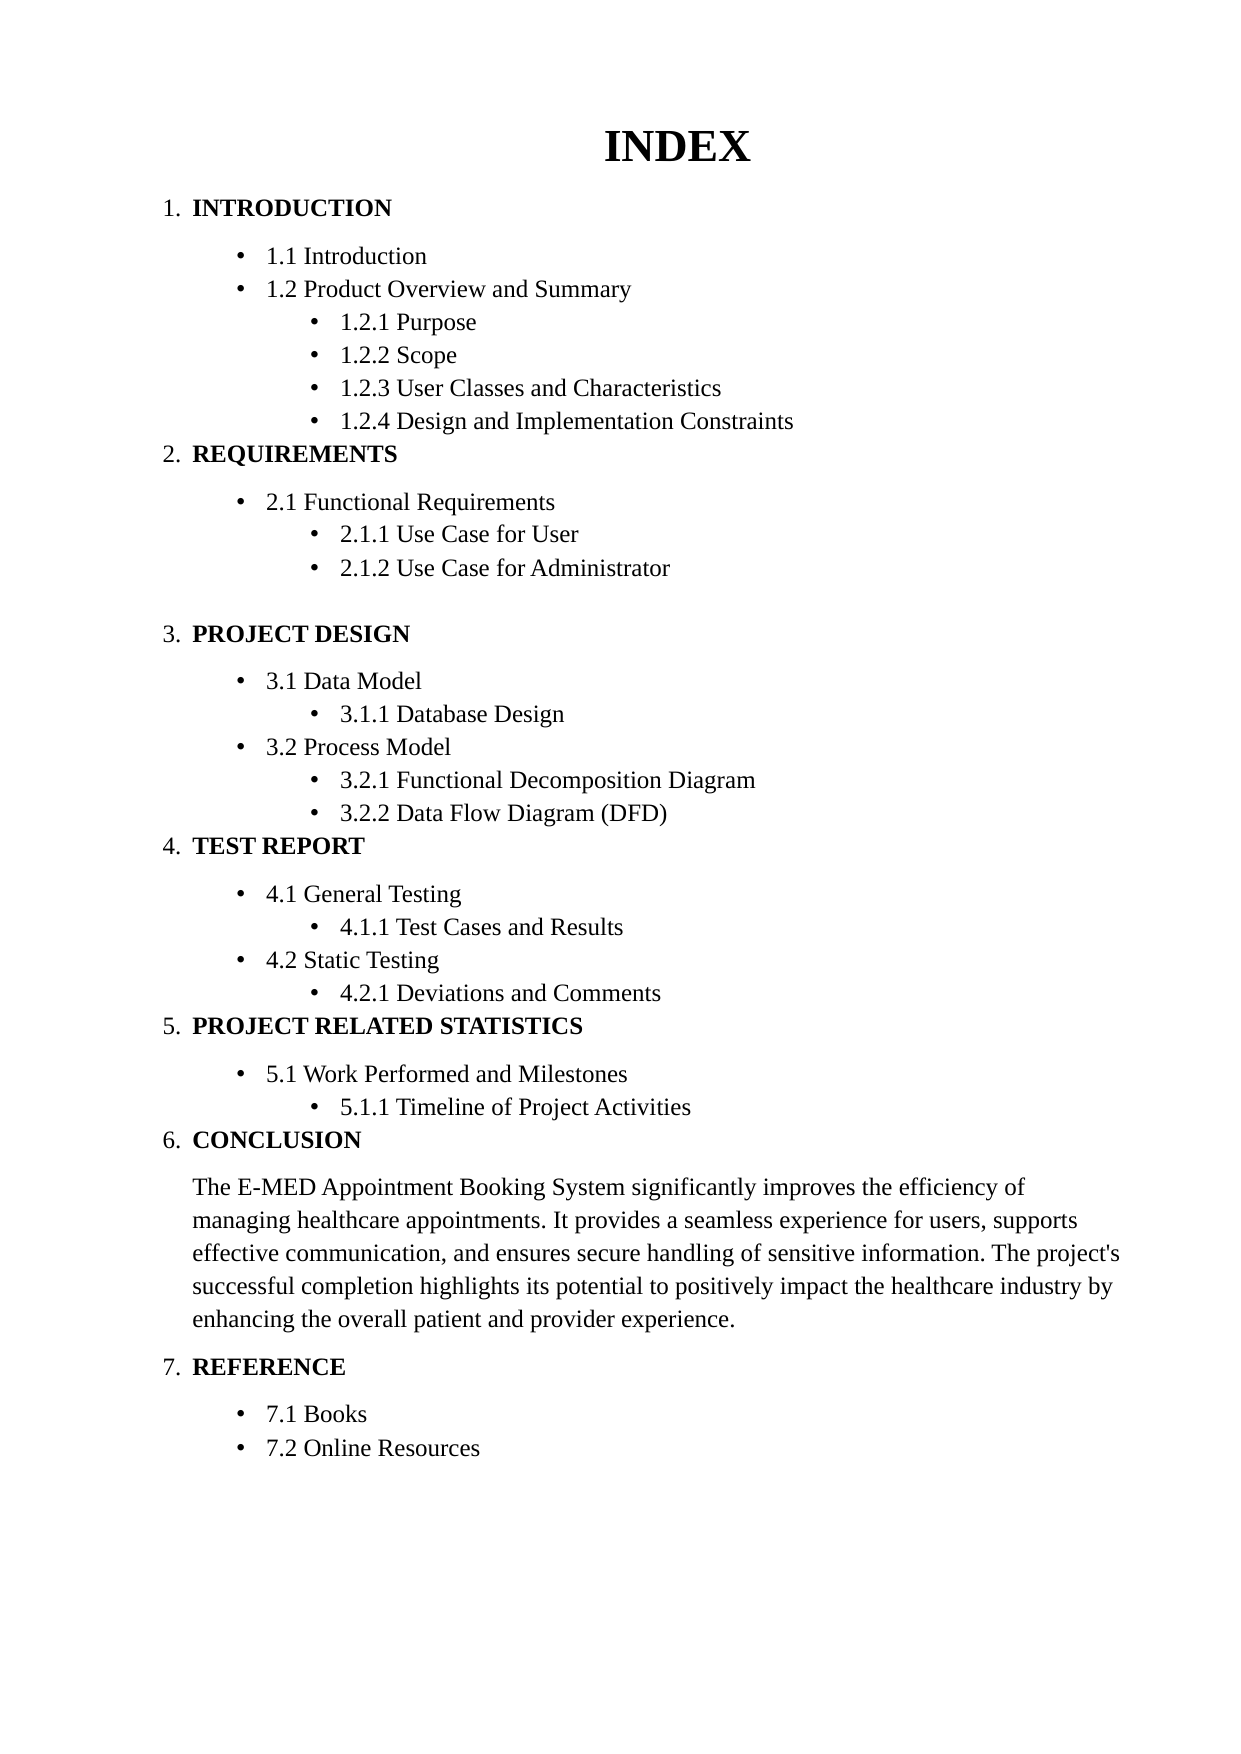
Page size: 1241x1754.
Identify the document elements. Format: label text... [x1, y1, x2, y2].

list 1.2.2 Scope [310, 340, 1122, 369]
list 4.1 General Testing [236, 879, 1122, 908]
list PROJECT DESIGN [162, 619, 1122, 647]
list 2.1.1 Use Case for User [310, 519, 1122, 548]
list REFERENCE [162, 1352, 1122, 1381]
list 3.2 Process Model [236, 732, 1122, 761]
list 4.2.1 Deviations and Comments [310, 978, 1122, 1007]
list TEST REPORT [162, 831, 1122, 860]
list 1.2.3 User Classes and Characteristics [310, 373, 1122, 402]
list 7.2 Online Resources [236, 1433, 1122, 1461]
list 2.1.2 Use Case for Administrator [310, 553, 1122, 581]
list 4.2 Static Testing [236, 945, 1122, 974]
list REQUIREMENTS [162, 439, 1122, 468]
list INDEX [118, 118, 1122, 171]
list 2.1 Functional Requirements [236, 487, 1122, 515]
list 3.2.1 Functional Decomposition Diagram [310, 765, 1122, 794]
list 1.1 Introduction [236, 241, 1122, 269]
list 5.1 Work Performed and Milestones [236, 1059, 1122, 1087]
list The E-MED Appointment Booking System significantly improves the efficiency of managing healthcare appointments. It provides a seamless experience for users, supports effective communication, and ensures secure handling of sensitive information. The project's successful completion highlights its potential to positively impact the healthcare industry by enhancing the overall patient and provider experience. [162, 1172, 1122, 1333]
list 1.2 Product Overview and Summary [236, 274, 1122, 303]
list 3.2.2 Data Flow Diagram (DFD) [310, 798, 1122, 827]
list 1.2.4 Design and Implementation Constraints [310, 406, 1122, 435]
list 7.1 Books [236, 1399, 1122, 1428]
list 5.1.1 Timeline of Project Activities [310, 1092, 1122, 1120]
list CONCLUSION [162, 1125, 1122, 1153]
list 1.2.1 Purpose [310, 307, 1122, 336]
list 3.1.1 Database Design [310, 699, 1122, 728]
list INTRODUCTION [162, 193, 1122, 222]
list 4.1.1 Test Cases and Results [310, 912, 1122, 941]
list 3.1 Data Model [236, 666, 1122, 695]
list PROJECT RELATED STATISTICS [162, 1011, 1122, 1040]
